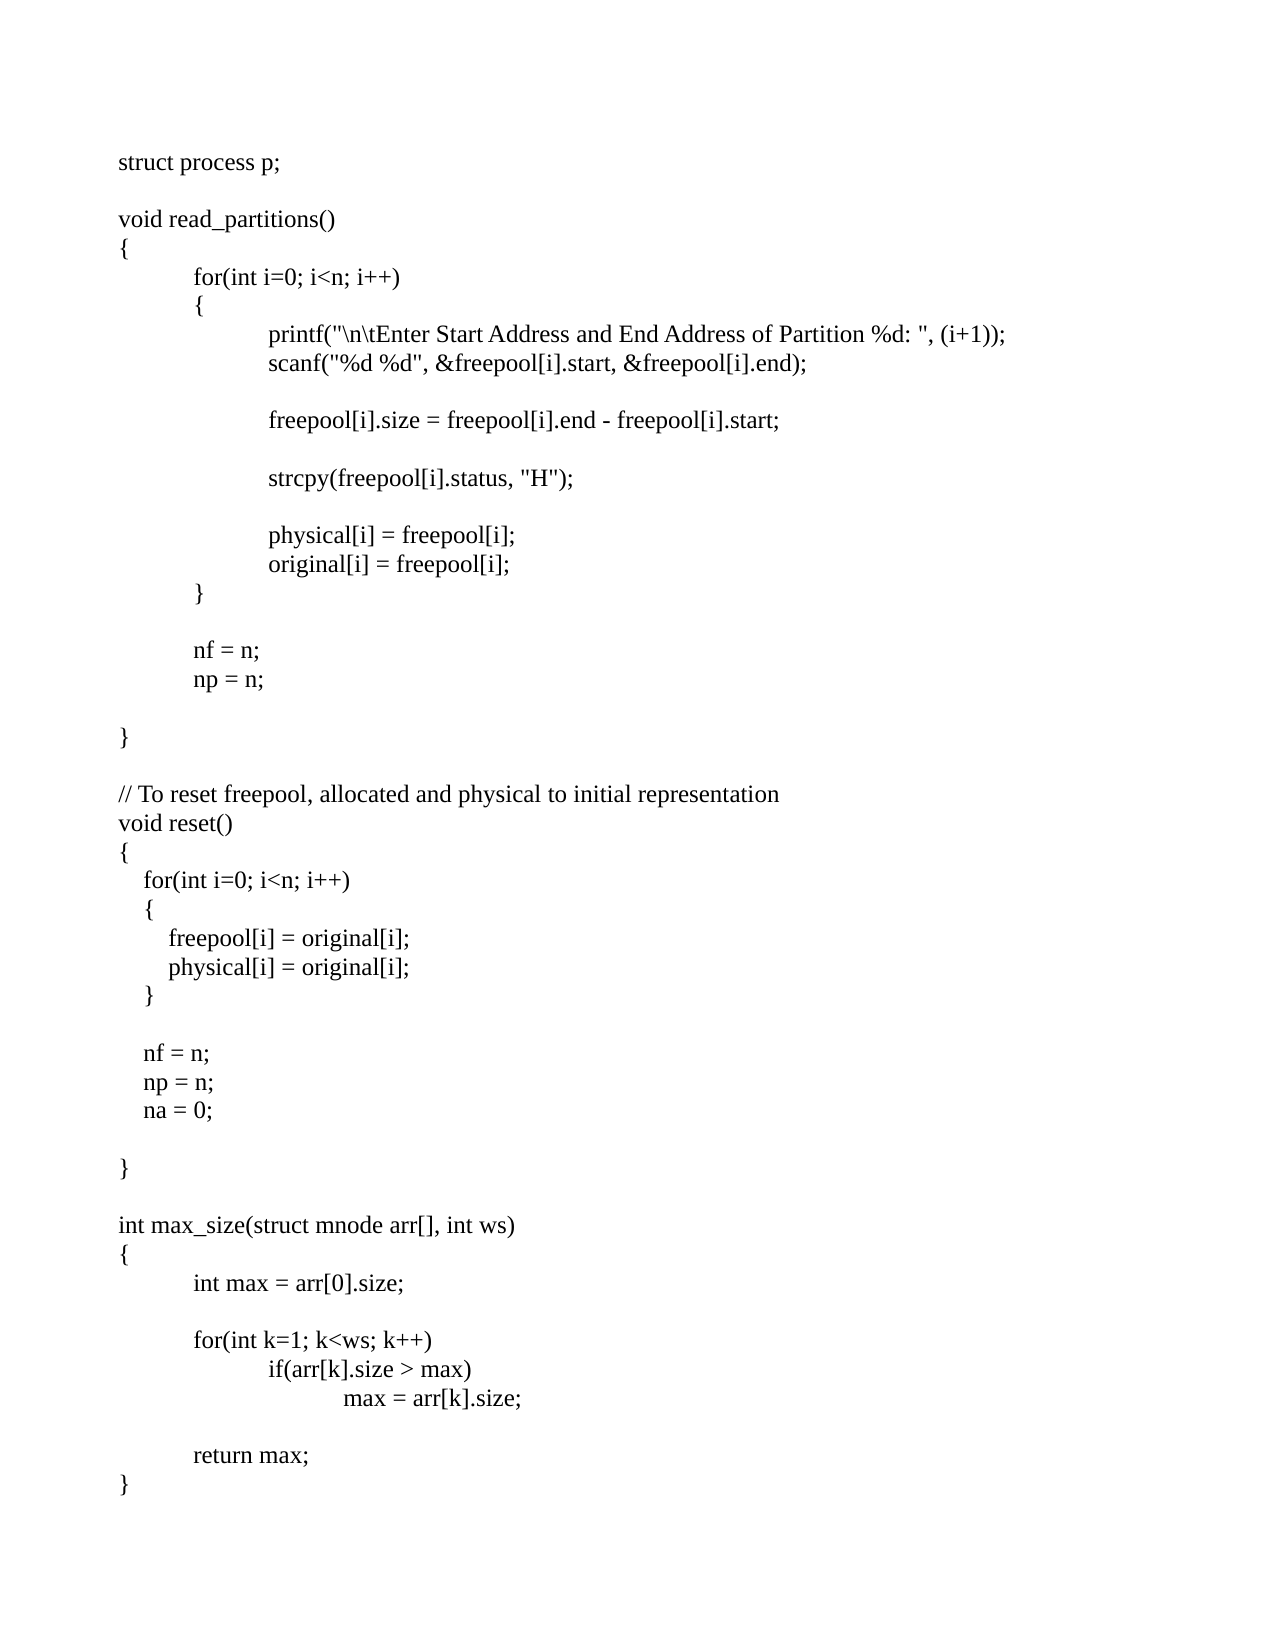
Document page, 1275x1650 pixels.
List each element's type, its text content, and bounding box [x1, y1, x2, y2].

text { [118, 233, 1157, 262]
text printf("\n\tEnter Start Address and End Address of Partition %d: ", (i+1)); [118, 319, 1157, 348]
text scanf("%d %d", &freepool[i].start, &freepool[i].end); [118, 348, 1157, 377]
text freepool[i].size = freepool[i].end - freepool[i].start; [118, 406, 1157, 434]
text for(int k=1; k<ws; k++) [118, 1326, 1157, 1354]
text { [118, 894, 1157, 923]
text struct process p; [118, 147, 1157, 176]
text np = n; [118, 664, 1157, 693]
text physical[i] = freepool[i]; [118, 521, 1157, 549]
text na = 0; [118, 1096, 1157, 1124]
text } [118, 578, 1157, 607]
text return max; [118, 1441, 1157, 1469]
text for(int i=0; i<n; i++) [118, 866, 1157, 894]
text max = arr[k].size; [118, 1383, 1157, 1412]
text freepool[i] = original[i]; [118, 923, 1157, 952]
text for(int i=0; i<n; i++) [118, 262, 1157, 291]
text original[i] = freepool[i]; [118, 549, 1157, 578]
text } [118, 1153, 1157, 1182]
text np = n; [118, 1067, 1157, 1096]
text nf = n; [118, 1038, 1157, 1067]
text int max = arr[0].size; [118, 1268, 1157, 1297]
text { [118, 837, 1157, 866]
text int max_size(struct mnode arr[], int ws) [118, 1211, 1157, 1239]
text physical[i] = original[i]; [118, 952, 1157, 981]
text { [118, 1239, 1157, 1268]
text if(arr[k].size > max) [118, 1354, 1157, 1383]
text } [118, 1469, 1157, 1498]
text } [118, 981, 1157, 1009]
text void reset() [118, 808, 1157, 837]
text nf = n; [118, 636, 1157, 664]
text } [118, 722, 1157, 751]
text // To reset freepool, allocated and physical to initial representation [118, 779, 1157, 808]
text void read_partitions() [118, 204, 1157, 233]
text strcpy(freepool[i].status, "H"); [118, 463, 1157, 492]
text { [118, 291, 1157, 319]
